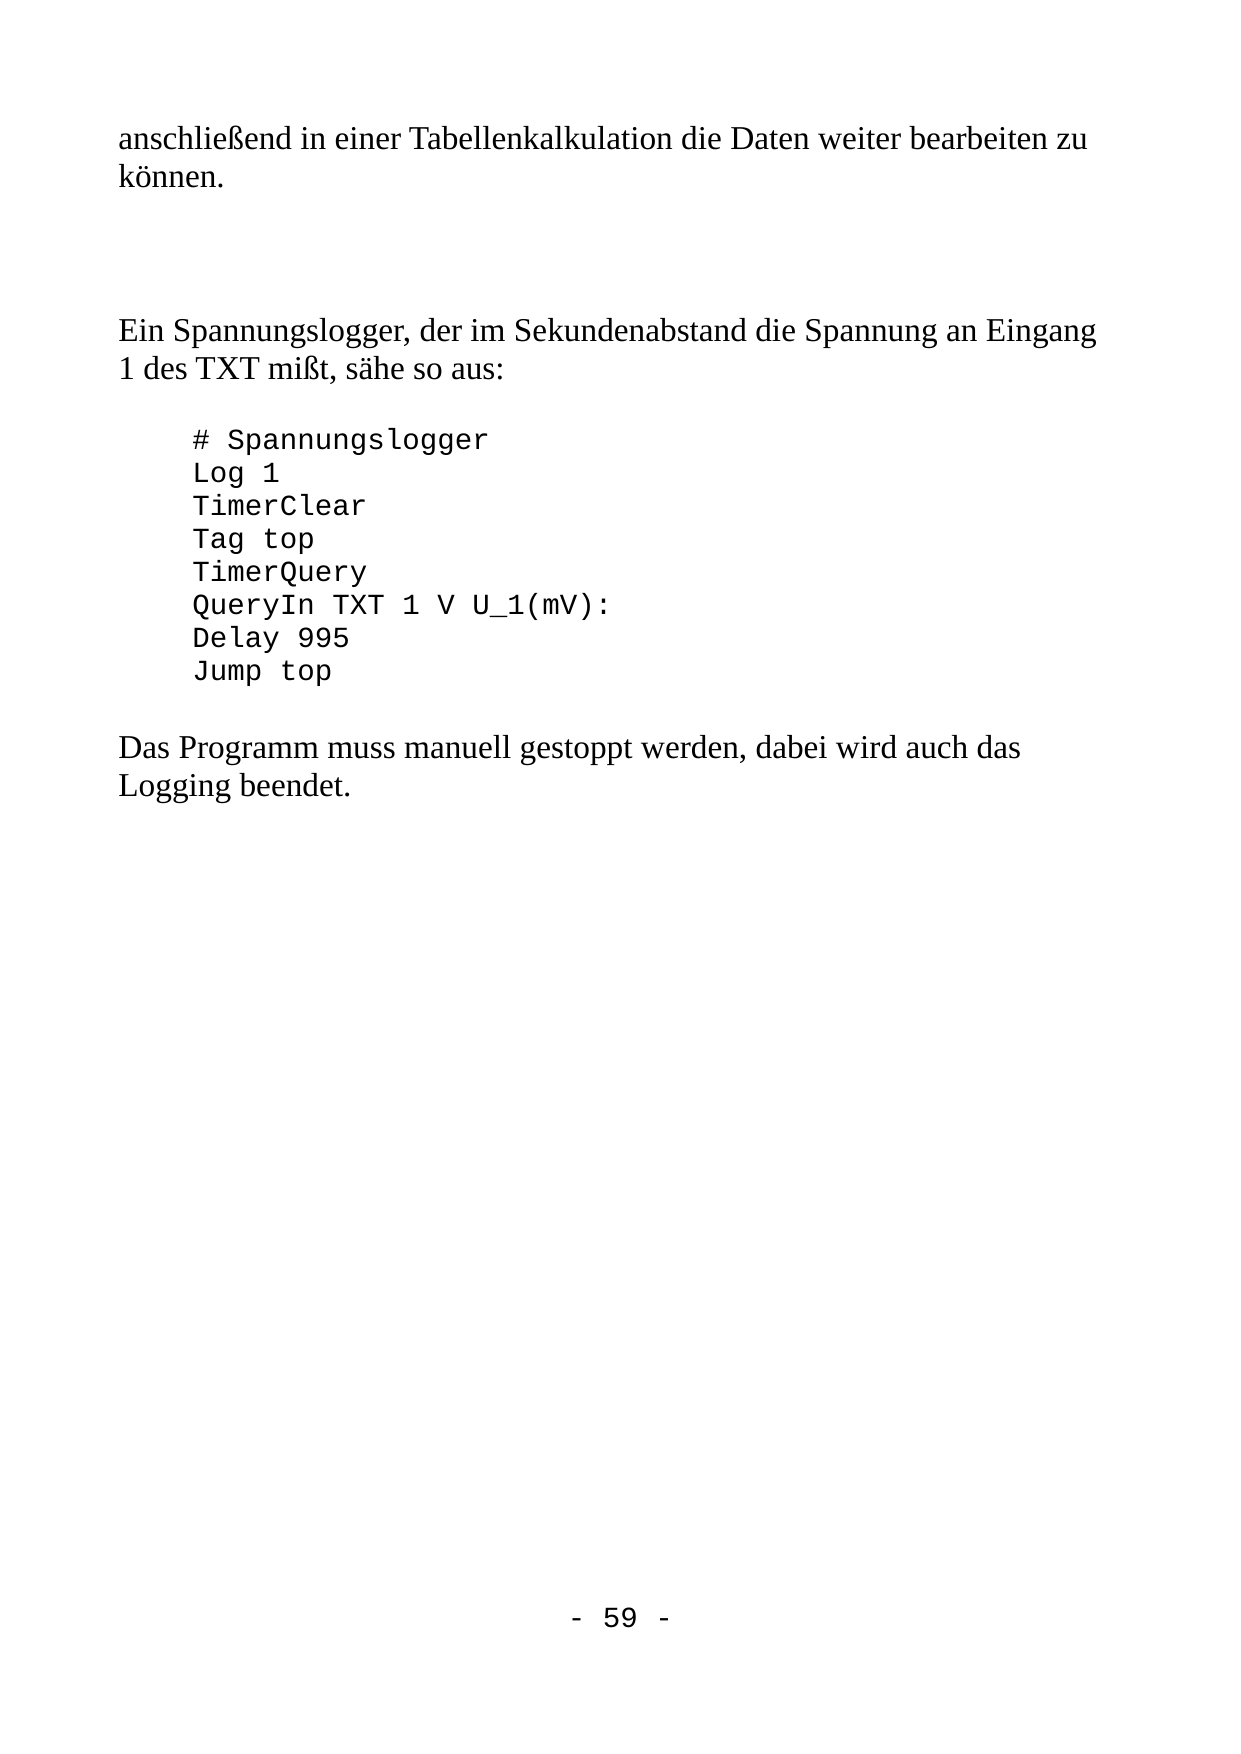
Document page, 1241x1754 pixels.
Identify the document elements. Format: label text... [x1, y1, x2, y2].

text QueryIn TXT 1 V U_1(mV): [118, 590, 1122, 623]
text Log 1 [118, 458, 1122, 491]
text Tag top [118, 524, 1122, 557]
text Delay 995 [118, 623, 1122, 656]
text Jump top [118, 656, 1122, 689]
text Das Programm muss manuell gestoppt werden, dabei wird auch das Logging beendet. [118, 727, 1122, 804]
text TimerClear [118, 491, 1122, 524]
text TimerQuery [118, 557, 1122, 590]
text # Spannungslogger [118, 425, 1122, 458]
text anschließend in einer Tabellenkalkulation die Daten weiter bearbeiten zu können. [118, 118, 1122, 195]
text Ein Spannungslogger, der im Sekundenabstand die Spannung an Eingang 1 des TXT mißt, sähe so aus: [118, 310, 1122, 386]
